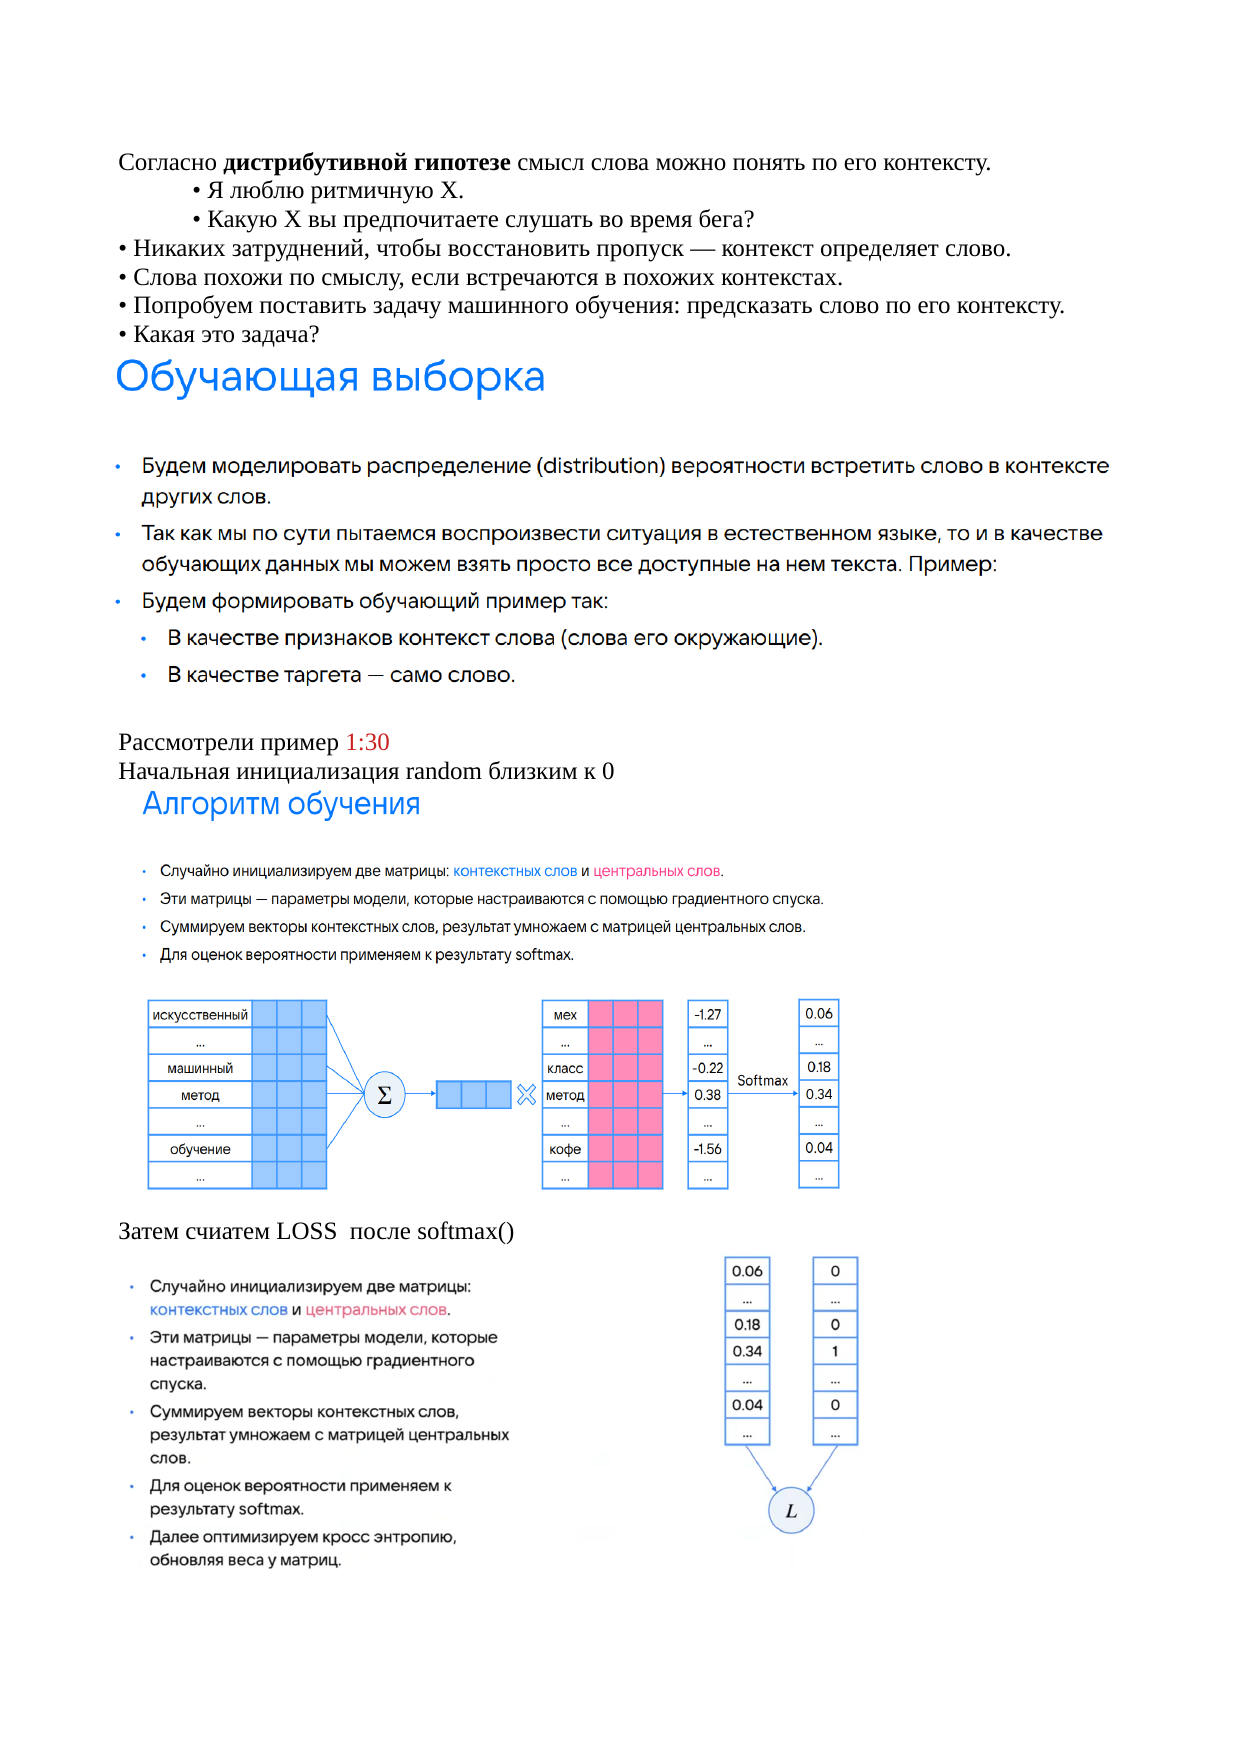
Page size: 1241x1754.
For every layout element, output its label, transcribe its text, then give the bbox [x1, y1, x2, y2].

text Рассмотрели пример 1:30 [118, 727, 1122, 756]
picture [110, 787, 867, 1203]
text • Какая это задача? [118, 319, 1122, 348]
text • Я люблю ритмичную Х. [118, 176, 1122, 204]
text • Какую Х вы предпочитаете слушать во время бега? [118, 204, 1122, 233]
text Начальная инициализация random близким к 0 [118, 756, 1122, 785]
text Согласно дистрибутивной гипотезе смысл слова можно понять по его контексту. [118, 147, 1122, 176]
text Затем счиатем LOSS после softmax() [118, 1216, 1122, 1245]
text • Слова похожи по смыслу, если встречаются в похожих контекстах. [118, 262, 1122, 291]
picture [128, 1253, 866, 1569]
picture [108, 351, 1113, 699]
text • Попробуем поставить задачу машинного обучения: предсказать слово по его контексту. [118, 291, 1122, 319]
text • Никаких затруднений, чтобы восстановить пропуск — контекст определяет слово. [118, 233, 1122, 262]
